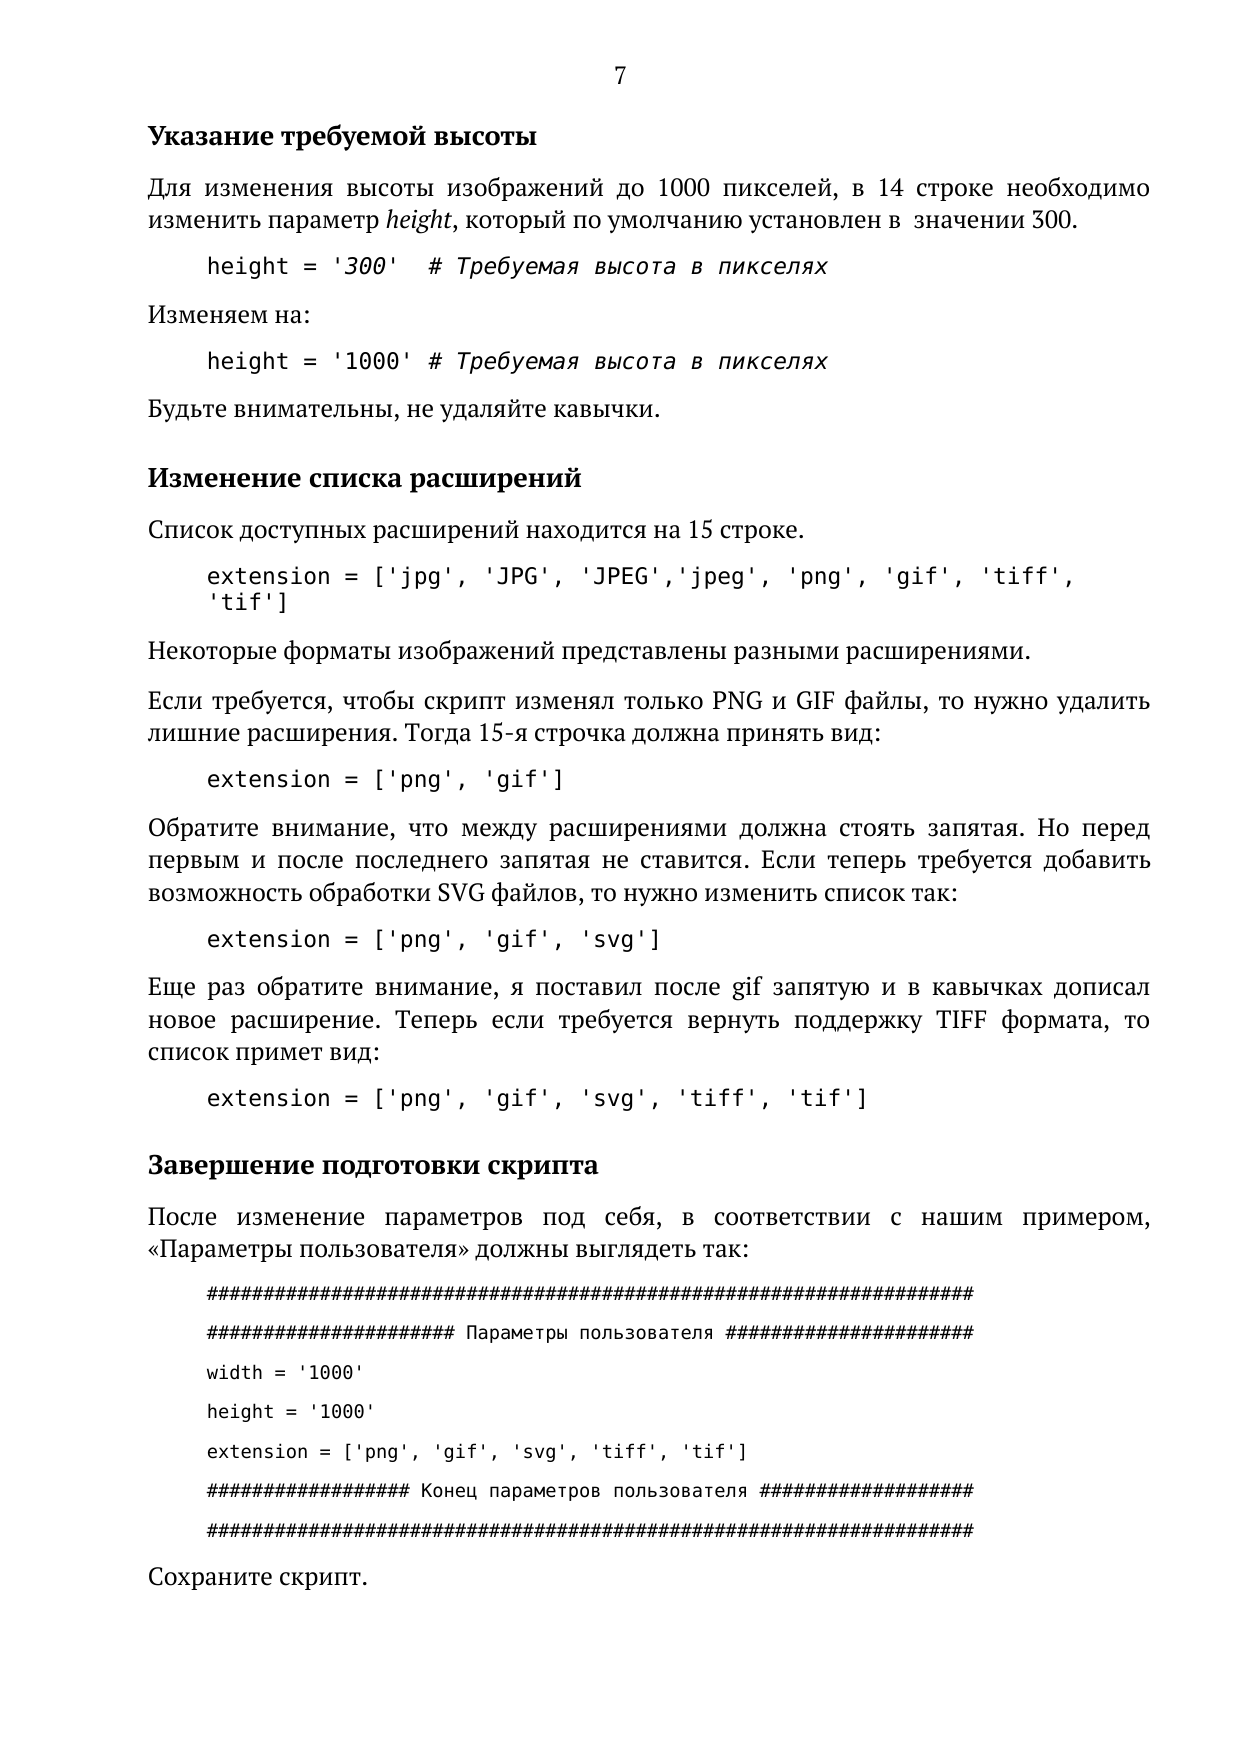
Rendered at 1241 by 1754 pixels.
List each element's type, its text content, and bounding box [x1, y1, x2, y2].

text Обратите внимание, что между расширениями должна стоять запятая. Но перед первым и после последнего запятая не ставится. Если теперь требуется добавить возможность обработки SVG файлов, то нужно изменить список так: [148, 811, 1152, 908]
text Для изменения высоты изображений до 1000 пикселей, в 14 строке необходимо изменить параметр height, который по умолчанию установлен в значении 300. [148, 171, 1152, 236]
text ################## Конец параметров пользователя ################### [207, 1480, 1152, 1502]
subtitle Указание требуемой высоты [148, 118, 1152, 153]
text ###################### Параметры пользователя ###################### [207, 1322, 1152, 1344]
text #################################################################### [207, 1282, 1152, 1304]
text height = '1000' # Требуемая высота в пикселях [207, 348, 1152, 374]
text После изменение параметров под себя, в соответствии с нашим примером, «Параметры пользователя» должны выглядеть так: [148, 1200, 1152, 1265]
text width = '1000' [207, 1362, 1152, 1383]
text Еще раз обратите внимание, я поставил после gif запятую и в кавычках дописал новое расширение. Теперь если требуется вернуть поддержку TIFF формата, то список примет вид: [148, 970, 1152, 1067]
subtitle Изменение списка расширений [148, 460, 1152, 495]
text extension = ['png', 'gif', 'svg', 'tiff', 'tif'] [207, 1441, 1152, 1463]
text Сохраните скрипт. [148, 1559, 1152, 1592]
text Изменяем на: [148, 298, 1152, 330]
subtitle Завершение подготовки скрипта [148, 1147, 1152, 1182]
text #################################################################### [207, 1520, 1152, 1542]
text extension = ['png', 'gif', 'svg', 'tiff', 'tif'] [207, 1085, 1152, 1112]
text height = '1000' [207, 1401, 1152, 1423]
text Будьте внимательны, не удаляйте кавычки. [148, 392, 1152, 424]
text Некоторые форматы изображений представлены разными расширениями. [148, 634, 1152, 666]
text height = '300' # Требуемая высота в пикселях [207, 253, 1152, 280]
text Если требуется, чтобы скрипт изменял только PNG и GIF файлы, то нужно удалить лишние расширения. Тогда 15-я строчка должна принять вид: [148, 684, 1152, 749]
text extension = ['jpg', 'JPG', 'JPEG','jpeg', 'png', 'gif', 'tiff', 'tif'] [207, 563, 1152, 616]
text extension = ['png', 'gif', 'svg'] [207, 926, 1152, 952]
text Список доступных расширений находится на 15 строке. [148, 513, 1152, 545]
text extension = ['png', 'gif'] [207, 767, 1152, 793]
